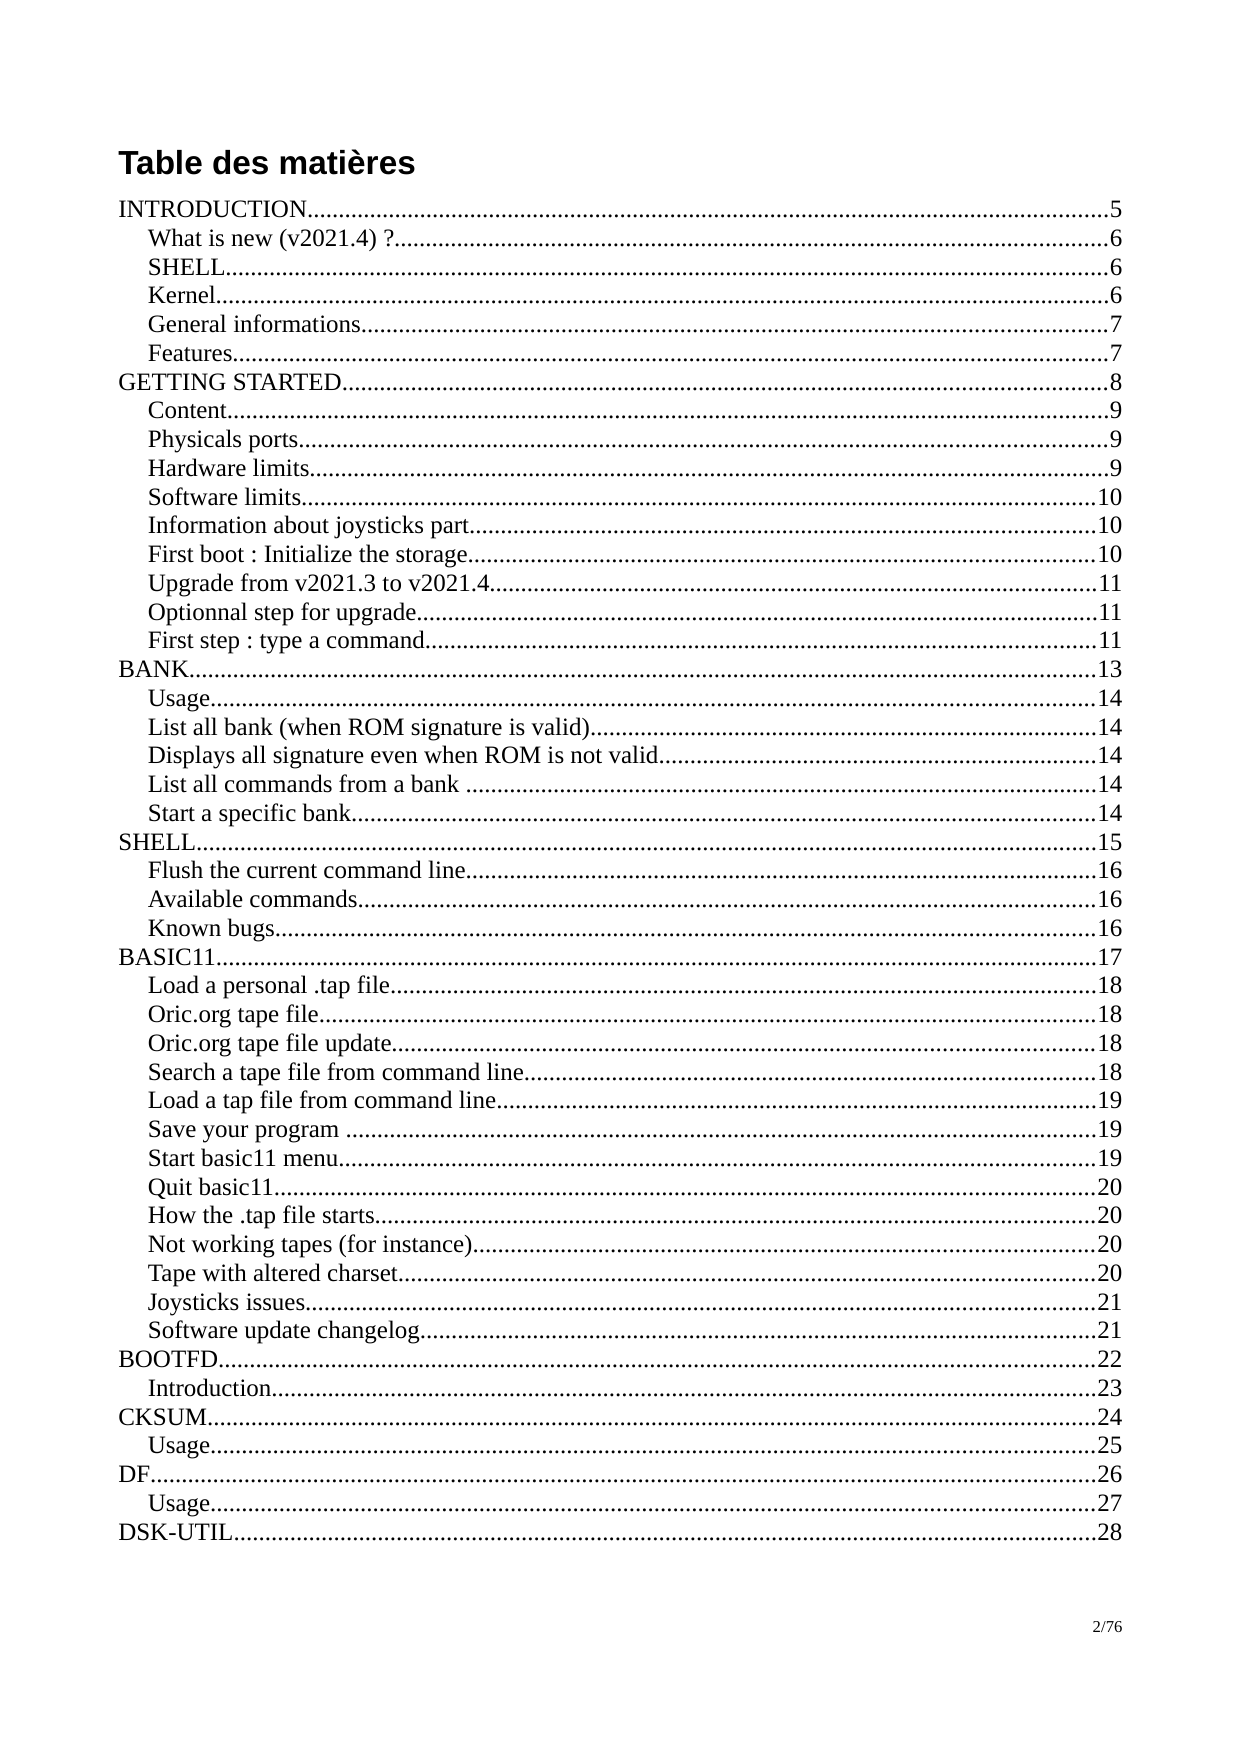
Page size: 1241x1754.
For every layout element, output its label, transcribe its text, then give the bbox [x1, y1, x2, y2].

text How the .tap file starts 20 [148, 1200, 1122, 1229]
text Start a specific bank 14 [148, 798, 1122, 827]
text Software limits 10 [148, 482, 1122, 510]
text Quit basic11 20 [148, 1172, 1122, 1200]
text Tape with altered charset 20 [148, 1258, 1122, 1287]
text Information about joysticks part 10 [148, 510, 1122, 539]
text Features 7 [148, 338, 1122, 367]
text GETTING STARTED 8 [118, 367, 1122, 395]
text Software update changelog 21 [148, 1315, 1122, 1344]
text Oric.org tape file update 18 [148, 1028, 1122, 1057]
text CKSUM 24 [118, 1402, 1122, 1430]
text Upgrade from v2021.3 to v2021.4 11 [148, 568, 1122, 597]
text What is new (v2021.4) ? 6 [148, 223, 1122, 252]
text SHELL 6 [148, 252, 1122, 280]
text Load a tap file from command line 19 [148, 1085, 1122, 1114]
text Oric.org tape file 18 [148, 999, 1122, 1028]
text DF 26 [118, 1459, 1122, 1488]
subtitle Table des matières [118, 143, 1122, 182]
text Search a tape file from command line 18 [148, 1057, 1122, 1085]
text Save your program 19 [148, 1114, 1122, 1143]
text Optionnal step for upgrade 11 [148, 597, 1122, 625]
text BANK 13 [118, 654, 1122, 683]
text Kernel 6 [148, 280, 1122, 309]
text Known bugs 16 [148, 913, 1122, 942]
text Content 9 [148, 395, 1122, 424]
text General informations 7 [148, 309, 1122, 338]
text INTRODUCTION 5 [118, 194, 1122, 223]
text First boot : Initialize the storage 10 [148, 539, 1122, 568]
text DSK-UTIL 28 [118, 1517, 1122, 1545]
text SHELL 15 [118, 827, 1122, 855]
text Flush the current command line 16 [148, 855, 1122, 884]
text Not working tapes (for instance) 20 [148, 1229, 1122, 1258]
text First step : type a command 11 [148, 625, 1122, 654]
text List all commands from a bank 14 [148, 769, 1122, 798]
text List all bank (when ROM signature is valid) 14 [148, 712, 1122, 740]
text Usage 14 [148, 683, 1122, 712]
text Physicals ports 9 [148, 424, 1122, 453]
text Usage 25 [148, 1430, 1122, 1459]
text Usage 27 [148, 1488, 1122, 1517]
text Displays all signature even when ROM is not valid 14 [148, 740, 1122, 769]
text Load a personal .tap file 18 [148, 970, 1122, 999]
text Hardware limits 9 [148, 453, 1122, 482]
text BOOTFD 22 [118, 1344, 1122, 1373]
text Joysticks issues 21 [148, 1287, 1122, 1315]
text Start basic11 menu 19 [148, 1143, 1122, 1172]
text BASIC11 17 [118, 942, 1122, 970]
text Introduction 23 [148, 1373, 1122, 1402]
text Available commands 16 [148, 884, 1122, 913]
